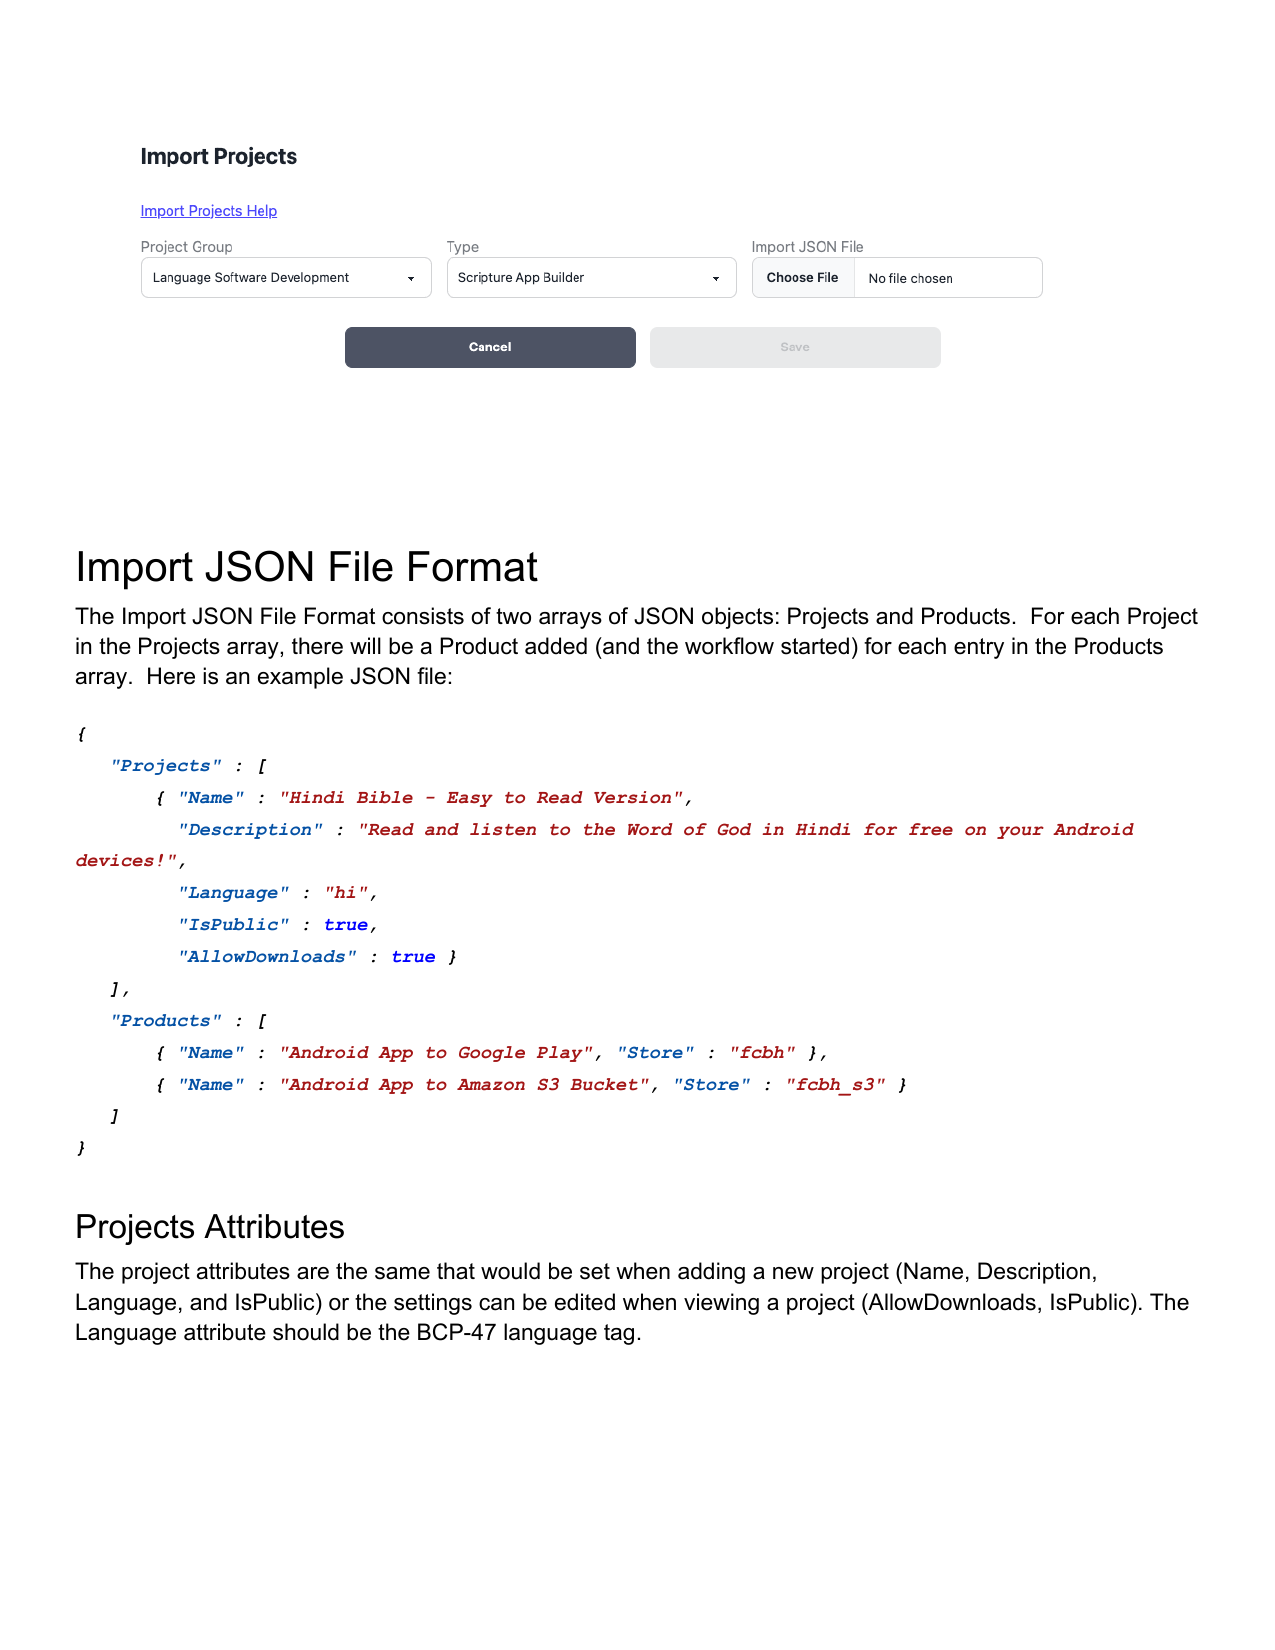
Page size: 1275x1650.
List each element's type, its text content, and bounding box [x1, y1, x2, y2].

text { "Name" : "Android App to Amazon S3 Bucket", "Store" : "fcbh_s3" } [75, 1074, 1200, 1096]
text ], [75, 979, 1200, 1000]
text "IsPublic" : true, [75, 915, 1200, 936]
text "Products" : [ [75, 1011, 1200, 1032]
text The project attributes are the same that would be set when adding a new project (Name, Description, Language, and IsPublic) or the settings can be edited when viewing a project (AllowDownloads, IsPublic). The Language attribute should be the BCP-47 language tag. [75, 1258, 1200, 1345]
subtitle Projects Attributes [75, 1207, 1200, 1246]
subtitle Import JSON File Format [75, 542, 1200, 590]
text "Description" : "Read and listen to the Word of God in Hindi for free on your Android devices!", [75, 819, 1200, 872]
text "Language" : "hi", [75, 883, 1200, 904]
text ] [75, 1106, 1200, 1127]
text "Projects" : [ [75, 756, 1200, 777]
text The Import JSON File Format consists of two arrays of JSON objects: Projects and Products. For each Project in the Projects array, there will be a Product added (and the workflow started) for each entry in the Products array. Here is an example JSON file: [75, 603, 1200, 689]
text { "Name" : "Hindi Bible - Easy to Read Version", [75, 787, 1200, 809]
text } [75, 1138, 1200, 1159]
text { [75, 724, 1200, 745]
picture [75, 105, 1200, 408]
text "AllowDownloads" : true } [75, 947, 1200, 968]
text { "Name" : "Android App to Google Play", "Store" : "fcbh" }, [75, 1042, 1200, 1064]
